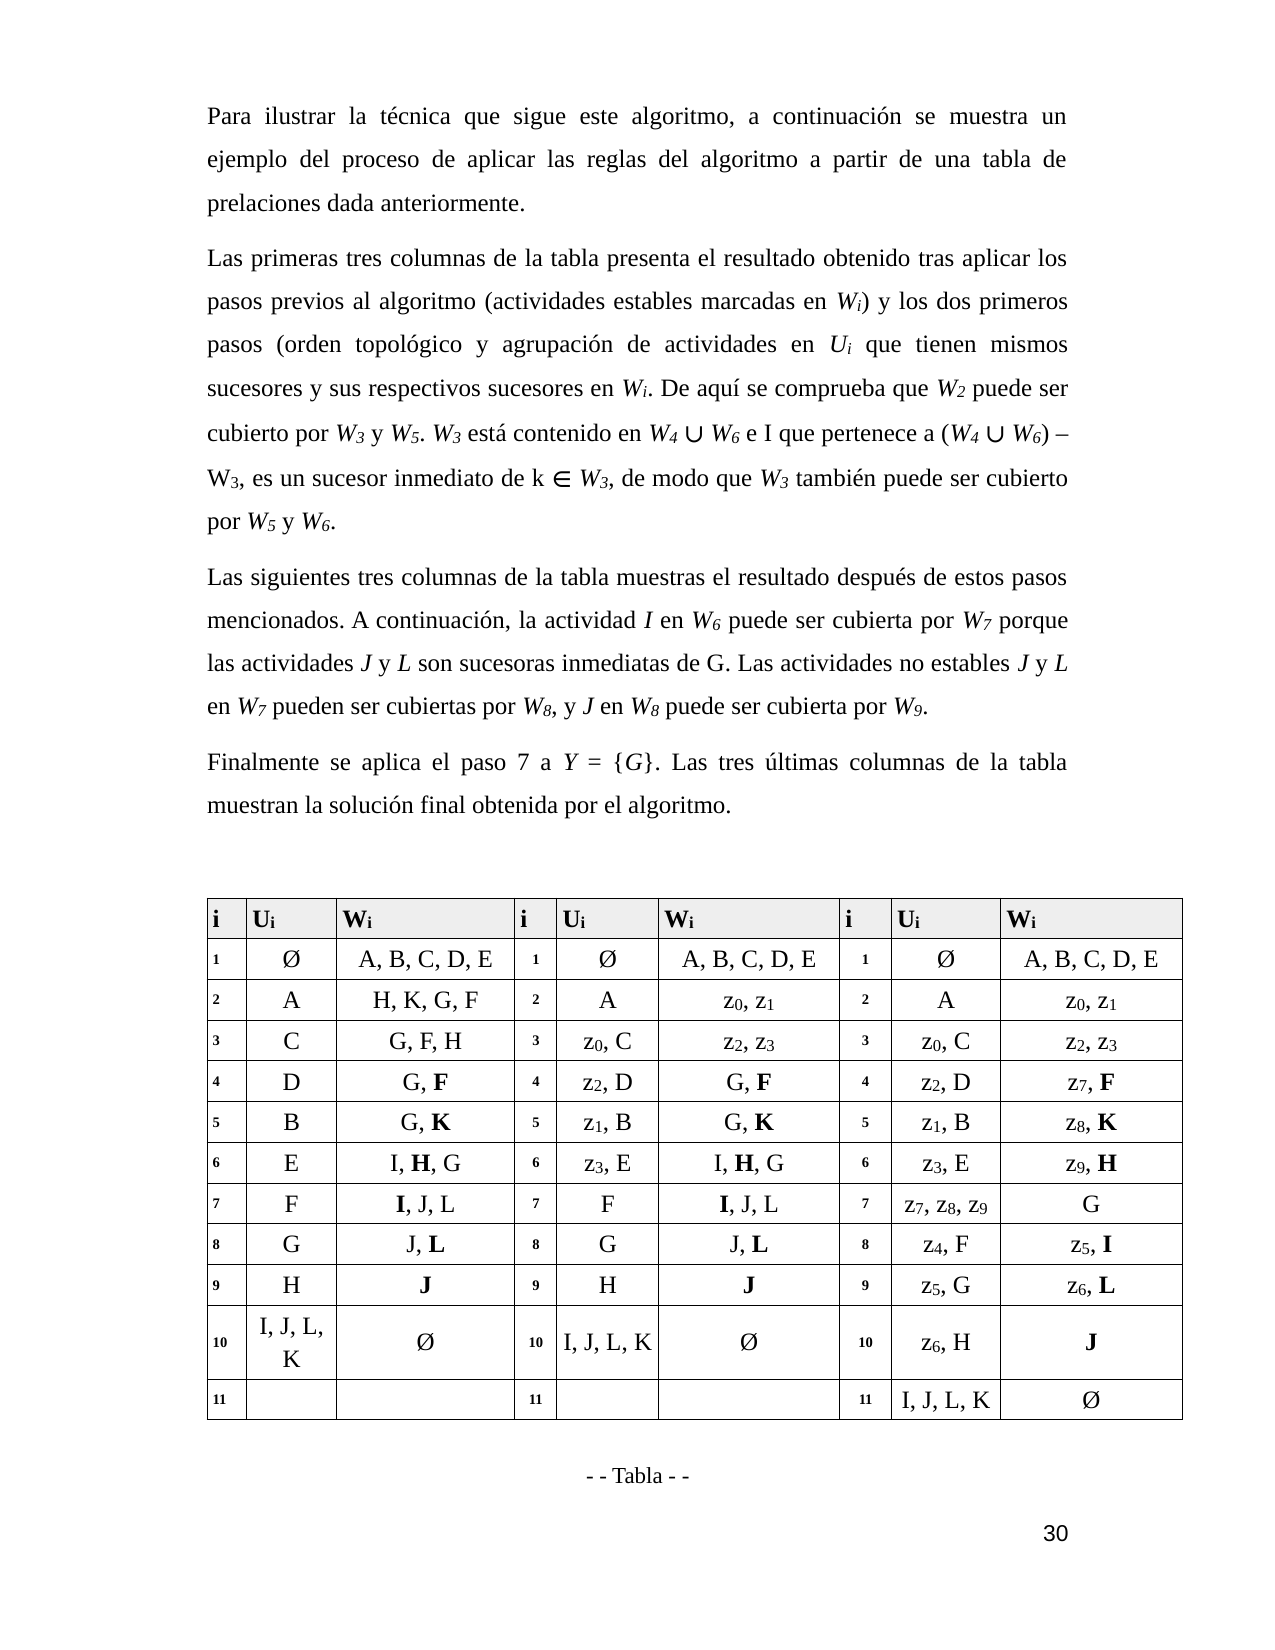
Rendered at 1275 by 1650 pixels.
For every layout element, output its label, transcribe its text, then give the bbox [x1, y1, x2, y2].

table_cell I, J, L [659, 1184, 839, 1223]
table_cell z9, H [1001, 1143, 1182, 1183]
table_cell 10 [840, 1306, 891, 1378]
table_cell z7, F [1001, 1061, 1182, 1101]
table_cell z2, D [892, 1061, 1000, 1101]
table_cell 3 [515, 1021, 556, 1060]
table_cell 10 [208, 1306, 246, 1378]
text Las primeras tres columnas de la tabla presenta el resultado obtenido tras aplicar los pasos previos al algoritmo (actividades estables marcadas en Wi) y los dos primeros pasos (orden topológico y agrupación de actividades en Ui que tienen mismos sucesores y sus respectivos sucesores en Wi. De aquí se comprueba que W2 puede ser cubierto por W3 y W5. W3 está contenido en W4 ∪ W6 e I que pertenece a (W4 ∪ W6) – W3, es un sucesor inmediato de k ∈ W3, de modo que W3 también puede ser cubierto por W5 y W6. [207, 243, 1068, 535]
table_cell A [247, 980, 336, 1020]
table_cell 7 [515, 1184, 556, 1223]
table_cell z1, B [557, 1102, 658, 1142]
table_cell z0, z1 [659, 980, 839, 1020]
table_cell z6, L [1001, 1265, 1182, 1305]
table_cell F [557, 1184, 658, 1223]
table_cell G, F [337, 1061, 514, 1101]
table_cell J, L [659, 1224, 839, 1264]
table_cell 11 [840, 1380, 891, 1419]
table_cell 2 [208, 980, 246, 1020]
table_cell A, B, C, D, E [337, 939, 514, 979]
text Para ilustrar la técnica que sigue este algoritmo, a continuación se muestra un ejemplo del proceso de aplicar las reglas del algoritmo a partir de una tabla de prelaciones dada anteriormente. [207, 101, 1068, 216]
table_cell 9 [840, 1265, 891, 1305]
table_cell 11 [515, 1380, 556, 1419]
table_cell 6 [840, 1143, 891, 1183]
table_cell 6 [208, 1143, 246, 1183]
table_cell 4 [515, 1061, 556, 1101]
table_cell G, F, H [337, 1021, 514, 1060]
table_cell Ø [557, 939, 658, 979]
table_cell F [247, 1184, 336, 1223]
table_cell Ø [247, 939, 336, 979]
table_header Wi [1001, 899, 1182, 938]
table_cell z1, B [892, 1102, 1000, 1142]
table_cell [659, 1380, 839, 1419]
table_cell G [247, 1224, 336, 1264]
table_header Wi [659, 899, 839, 938]
table_cell Ø [1001, 1380, 1182, 1419]
table_cell 5 [515, 1102, 556, 1142]
table_cell G, K [337, 1102, 514, 1142]
table_cell 2 [840, 980, 891, 1020]
table_cell [557, 1380, 658, 1419]
table_header Ui [247, 899, 336, 938]
table_cell 1 [840, 939, 891, 979]
table_cell Ø [659, 1306, 839, 1378]
table_cell z3, E [892, 1143, 1000, 1183]
table_cell z7, z8, z9 [892, 1184, 1000, 1223]
table_cell E [247, 1143, 336, 1183]
table_cell I, J, L, K [247, 1306, 336, 1378]
table_cell 7 [208, 1184, 246, 1223]
table_cell z3, E [557, 1143, 658, 1183]
table_cell 9 [515, 1265, 556, 1305]
table_cell H, K, G, F [337, 980, 514, 1020]
table_cell I, J, L [337, 1184, 514, 1223]
table_cell H [247, 1265, 336, 1305]
table_cell z0, C [892, 1021, 1000, 1060]
table_cell J [1001, 1306, 1182, 1378]
table_cell 3 [208, 1021, 246, 1060]
table_header Wi [337, 899, 514, 938]
table_cell 1 [515, 939, 556, 979]
table_cell 8 [208, 1224, 246, 1264]
table_cell [337, 1380, 514, 1419]
table_header Ui [557, 899, 658, 938]
table_cell C [247, 1021, 336, 1060]
table_cell 3 [840, 1021, 891, 1060]
table_cell 4 [208, 1061, 246, 1101]
table_cell z5, G [892, 1265, 1000, 1305]
table_cell H [557, 1265, 658, 1305]
table_cell A [892, 980, 1000, 1020]
text - - Tabla - - [207, 1462, 1068, 1489]
table_cell J [659, 1265, 839, 1305]
table_cell z2, z3 [659, 1021, 839, 1060]
table_cell A [557, 980, 658, 1020]
table_cell A, B, C, D, E [1001, 939, 1182, 979]
table_cell A, B, C, D, E [659, 939, 839, 979]
table_cell J [337, 1265, 514, 1305]
table_cell z0, C [557, 1021, 658, 1060]
table_cell 1 [208, 939, 246, 979]
table_cell I, H, G [659, 1143, 839, 1183]
table_cell 2 [515, 980, 556, 1020]
table_cell G [557, 1224, 658, 1264]
table_header i [840, 899, 891, 938]
table_cell Ø [337, 1306, 514, 1378]
table_cell 6 [515, 1143, 556, 1183]
table_cell 10 [515, 1306, 556, 1378]
table_cell 9 [208, 1265, 246, 1305]
table_cell G [1001, 1184, 1182, 1223]
table_cell 5 [208, 1102, 246, 1142]
table_cell 7 [840, 1184, 891, 1223]
table_cell J, L [337, 1224, 514, 1264]
table_cell z5, I [1001, 1224, 1182, 1264]
text Las siguientes tres columnas de la tabla muestras el resultado después de estos pasos mencionados. A continuación, la actividad I en W6 puede ser cubierta por W7 porque las actividades J y L son sucesoras inmediatas de G. Las actividades no estables J y L en W7 pueden ser cubiertas por W8, y J en W8 puede ser cubierta por W9. [207, 562, 1068, 720]
table_cell z4, F [892, 1224, 1000, 1264]
table_header Ui [892, 899, 1000, 938]
table_cell D [247, 1061, 336, 1101]
table_cell z8, K [1001, 1102, 1182, 1142]
table_cell 4 [840, 1061, 891, 1101]
text Finalmente se aplica el paso 7 a Y = {G}. Las tres últimas columnas de la tabla muestran la solución final obtenida por el algoritmo. [207, 747, 1068, 819]
table_cell I, H, G [337, 1143, 514, 1183]
table_cell z2, D [557, 1061, 658, 1101]
table_cell I, J, L, K [892, 1380, 1000, 1419]
table_cell G, K [659, 1102, 839, 1142]
table_cell G, F [659, 1061, 839, 1101]
table_cell Ø [892, 939, 1000, 979]
table_cell I, J, L, K [557, 1306, 658, 1378]
table_cell [247, 1380, 336, 1419]
table_header i [515, 899, 556, 938]
table_cell z2, z3 [1001, 1021, 1182, 1060]
table_cell B [247, 1102, 336, 1142]
table_cell 8 [840, 1224, 891, 1264]
table_cell z6, H [892, 1306, 1000, 1378]
table_cell 5 [840, 1102, 891, 1142]
table_cell 11 [208, 1380, 246, 1419]
table_cell 8 [515, 1224, 556, 1264]
table_header i [208, 899, 246, 938]
table_cell z0, z1 [1001, 980, 1182, 1020]
